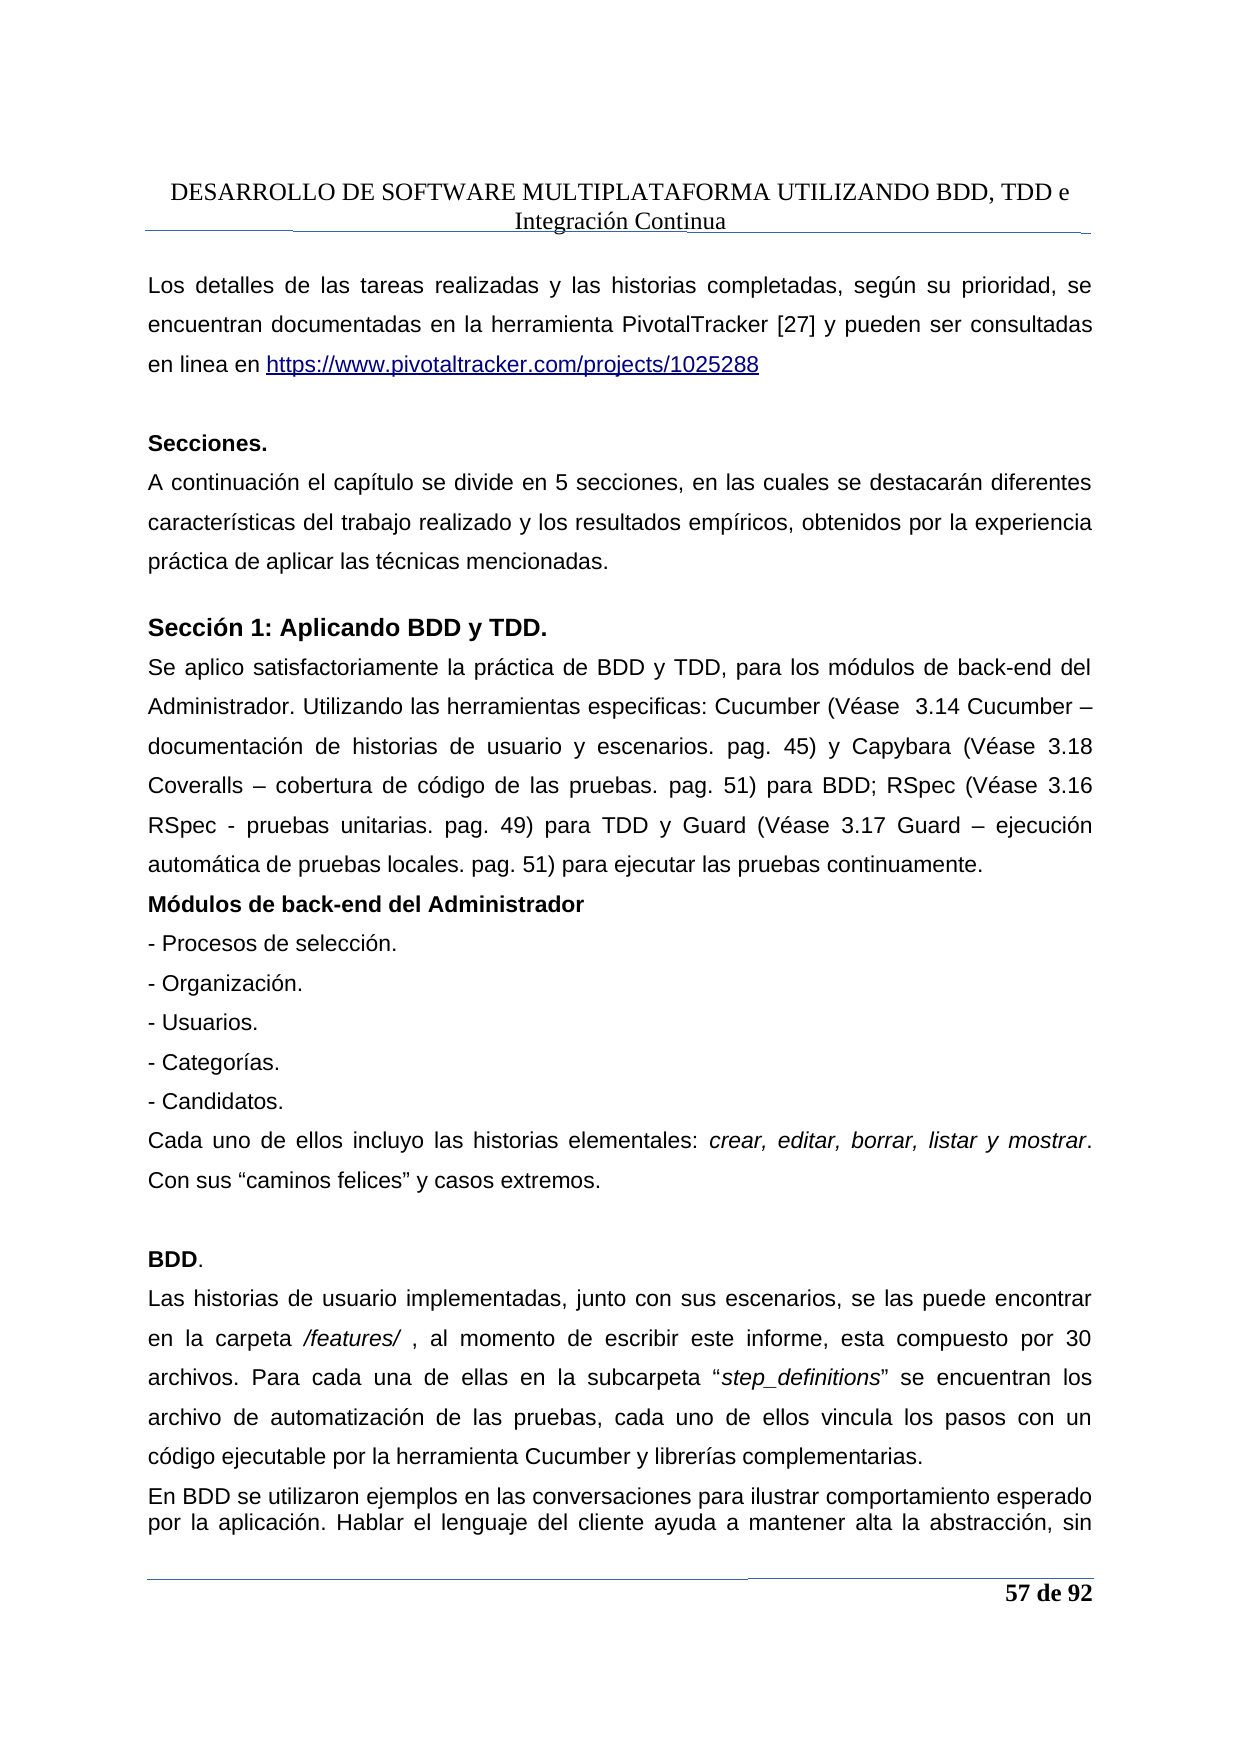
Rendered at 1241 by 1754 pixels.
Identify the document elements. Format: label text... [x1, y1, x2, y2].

text Secciones. [148, 429, 1093, 456]
text Las historias de usuario implementadas, junto con sus escenarios, se las puede encontrar en la carpeta /features/ , al momento de escribir este informe, esta compuesto por 30 archivos. Para cada una de ellas en la subcarpeta “step_definitions” se encuentran los archivo de automatización de las pruebas, cada uno de ellos vincula los pasos con un código ejecutable por la herramienta Cucumber y librerías complementarias. [148, 1285, 1093, 1470]
text - Usuarios. [148, 1009, 1093, 1035]
text A continuación el capítulo se divide en 5 secciones, en las cuales se destacarán diferentes características del trabajo realizado y los resultados empíricos, obtenidos por la experiencia práctica de aplicar las técnicas mencionadas. [148, 469, 1093, 574]
subtitle Sección 1: Aplicando BDD y TDD. [148, 612, 1093, 641]
text Cada uno de ellos incluyo las historias elementales: crear, editar, borrar, listar y mostrar. Con sus “caminos felices” y casos extremos. [148, 1127, 1093, 1193]
text BDD. [148, 1246, 1093, 1272]
text Módulos de back-end del Administrador [148, 891, 1093, 917]
text Los detalles de las tareas realizadas y las historias completadas, según su prioridad, se encuentran documentadas en la herramienta PivotalTracker [27] y pueden ser consultadas en linea en https://www.pivotaltracker.com/projects/1025288 [148, 272, 1093, 377]
text Se aplico satisfactoriamente la práctica de BDD y TDD, para los módulos de back-end del Administrador. Utilizando las herramientas especificas: Cucumber (Véase 3.14 Cucumber – documentación de historias de usuario y escenarios. pag. 45) y Capybara (Véase 3.18 Coveralls – cobertura de código de las pruebas. pag. 51) para BDD; RSpec (Véase 3.16 RSpec - pruebas unitarias. pag. 49) para TDD y Guard (Véase 3.17 Guard – ejecución automática de pruebas locales. pag. 51) para ejecutar las pruebas continuamente. [148, 654, 1093, 877]
text - Organización. [148, 969, 1093, 996]
text En BDD se utilizaron ejemplos en las conversaciones para ilustrar comportamiento esperado por la aplicación. Hablar el lenguaje del cliente ayuda a mantener alta la abstracción, sin [148, 1483, 1093, 1536]
text - Categorías. [148, 1048, 1093, 1075]
text - Candidatos. [148, 1088, 1093, 1114]
text - Procesos de selección. [148, 930, 1093, 956]
